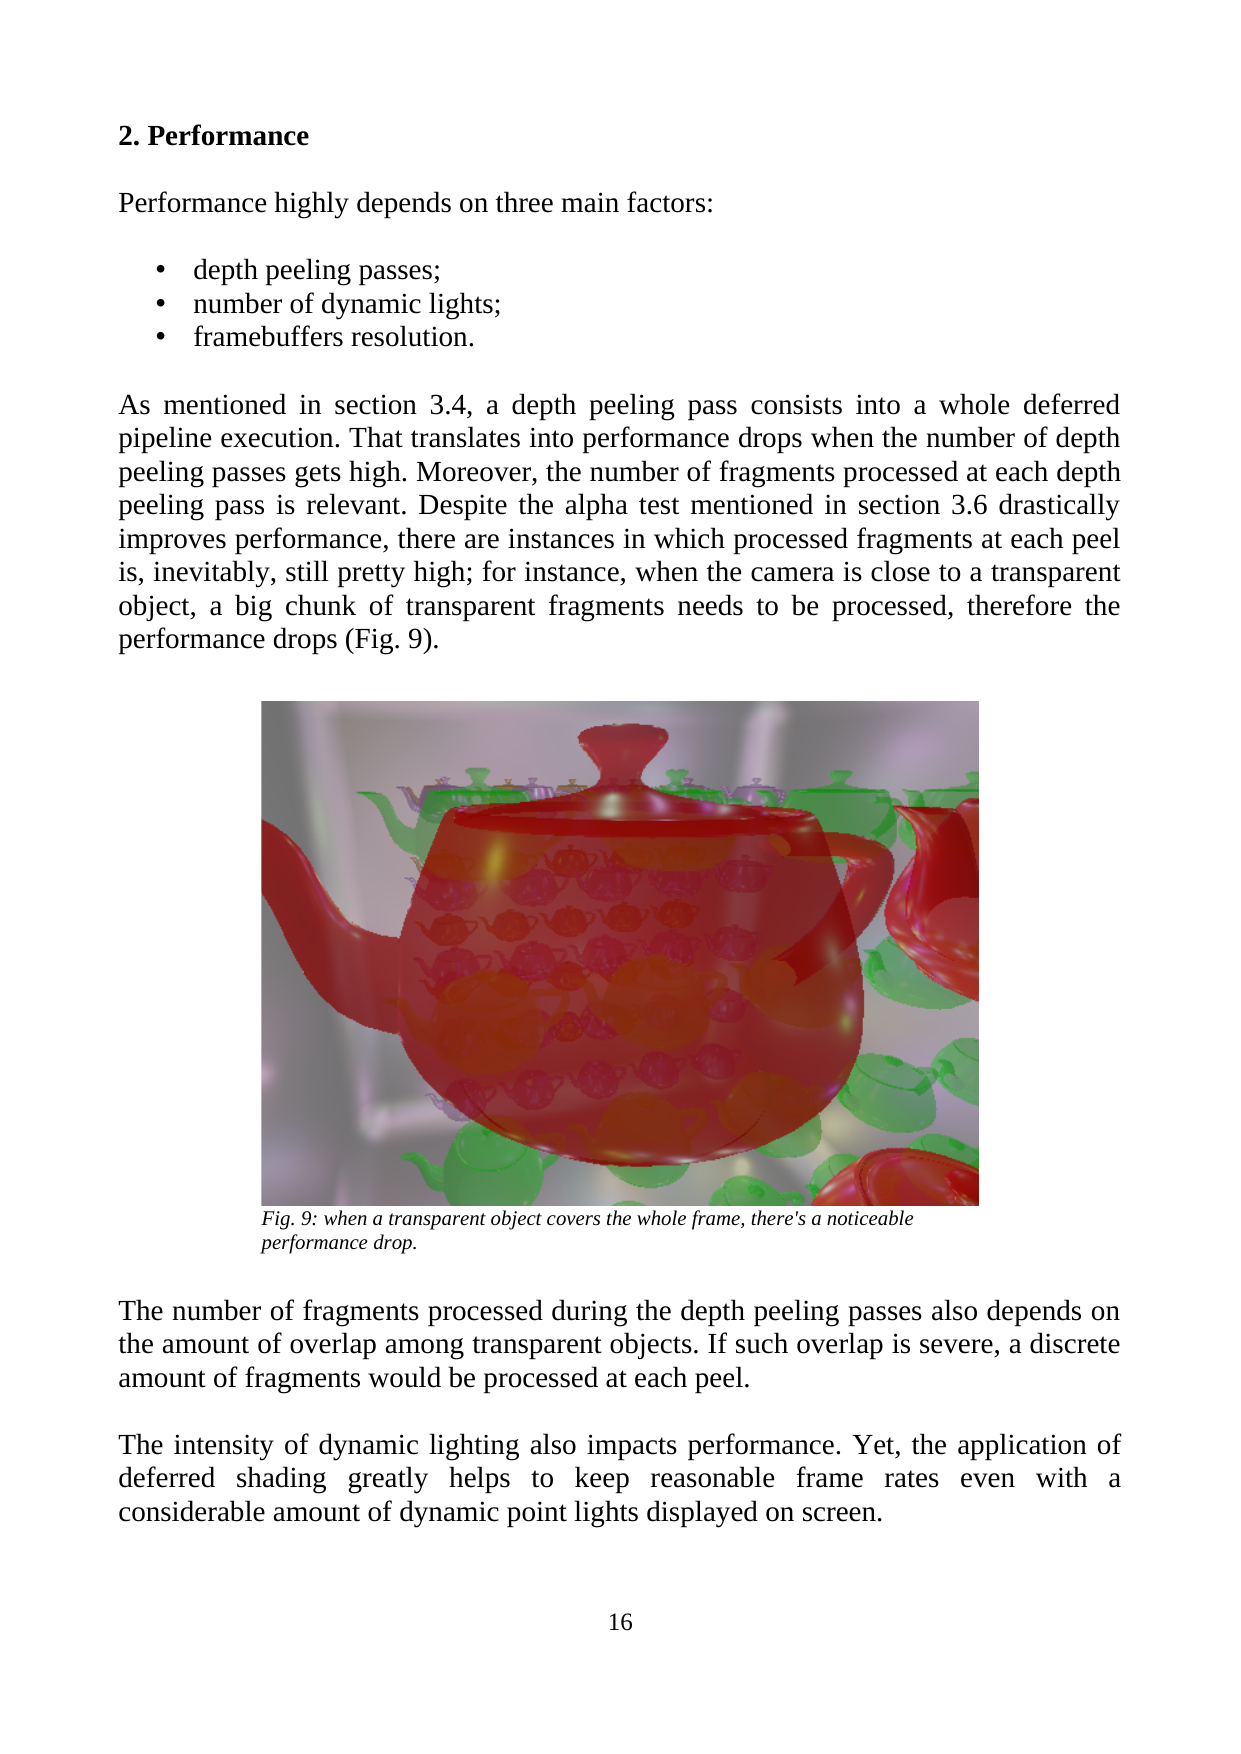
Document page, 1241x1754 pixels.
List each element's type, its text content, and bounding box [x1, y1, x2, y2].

text The intensity of dynamic lighting also impacts performance. Yet, the application of deferred shading greatly helps to keep reasonable frame rates even with a considerable amount of dynamic point lights displayed on screen. [118, 1427, 1122, 1528]
text Fig. 9: when a transparent object covers the whole frame, there's a noticeable performance drop. [261, 1206, 979, 1254]
text As mentioned in section 3.4, a depth peeling pass consists into a whole deferred pipeline execution. That translates into performance drops when the number of depth peeling passes gets high. Moreover, the number of fragments processed at each depth peeling pass is relevant. Despite the alpha test mentioned in section 3.6 drastically improves performance, there are instances in which processed fragments at each peel is, inevitably, still pretty high; for instance, when the camera is close to a transparent object, a big chunk of transparent fragments needs to be processed, therefore the performance drops (Fig. 9). [118, 387, 1122, 655]
text 2. Performance [118, 118, 1122, 152]
list number of dynamic lights; [156, 286, 1122, 319]
picture [261, 701, 979, 1206]
text The number of fragments processed during the depth peeling passes also depends on the amount of overlap among transparent objects. If such overlap is severe, a discrete amount of fragments would be processed at each peel. [118, 1293, 1122, 1393]
list depth peeling passes; [156, 252, 1122, 286]
list framebuffers resolution. [156, 319, 1122, 353]
text Performance highly depends on three main factors: [118, 185, 1122, 219]
